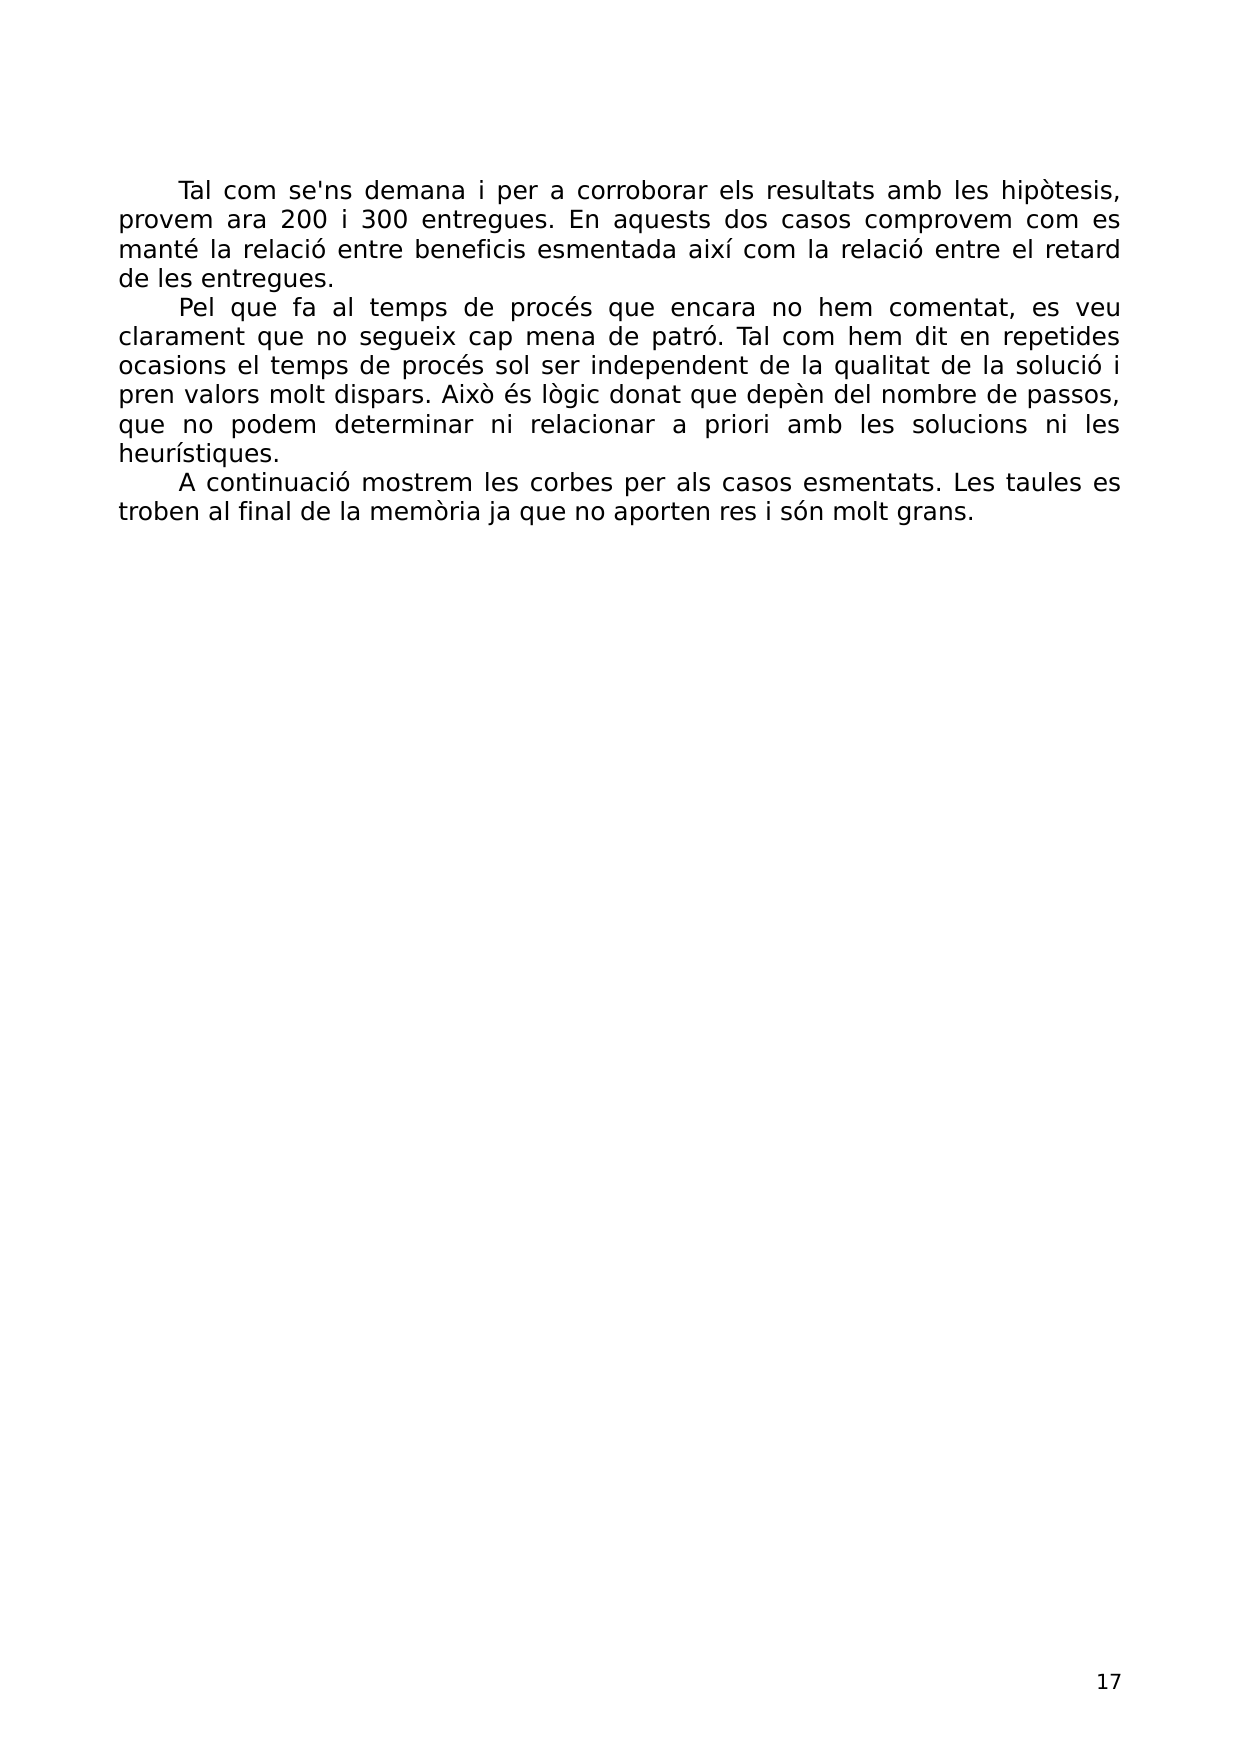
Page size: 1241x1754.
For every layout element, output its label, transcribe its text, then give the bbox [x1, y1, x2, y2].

text A continuació mostrem les corbes per als casos esmentats. Les taules es troben al final de la memòria ja que no aporten res i són molt grans. [118, 468, 1122, 526]
text Pel que fa al temps de procés que encara no hem comentat, es veu clarament que no segueix cap mena de patró. Tal com hem dit en repetides ocasions el temps de procés sol ser independent de la qualitat de la solució i pren valors molt dispars. Això és lògic donat que depèn del nombre de passos, que no podem determinar ni relacionar a priori amb les solucions ni les heurístiques. [118, 293, 1122, 468]
text Tal com se'ns demana i per a corroborar els resultats amb les hipòtesis, provem ara 200 i 300 entregues. En aquests dos casos comprovem com es manté la relació entre beneficis esmentada així com la relació entre el retard de les entregues. [118, 176, 1122, 293]
